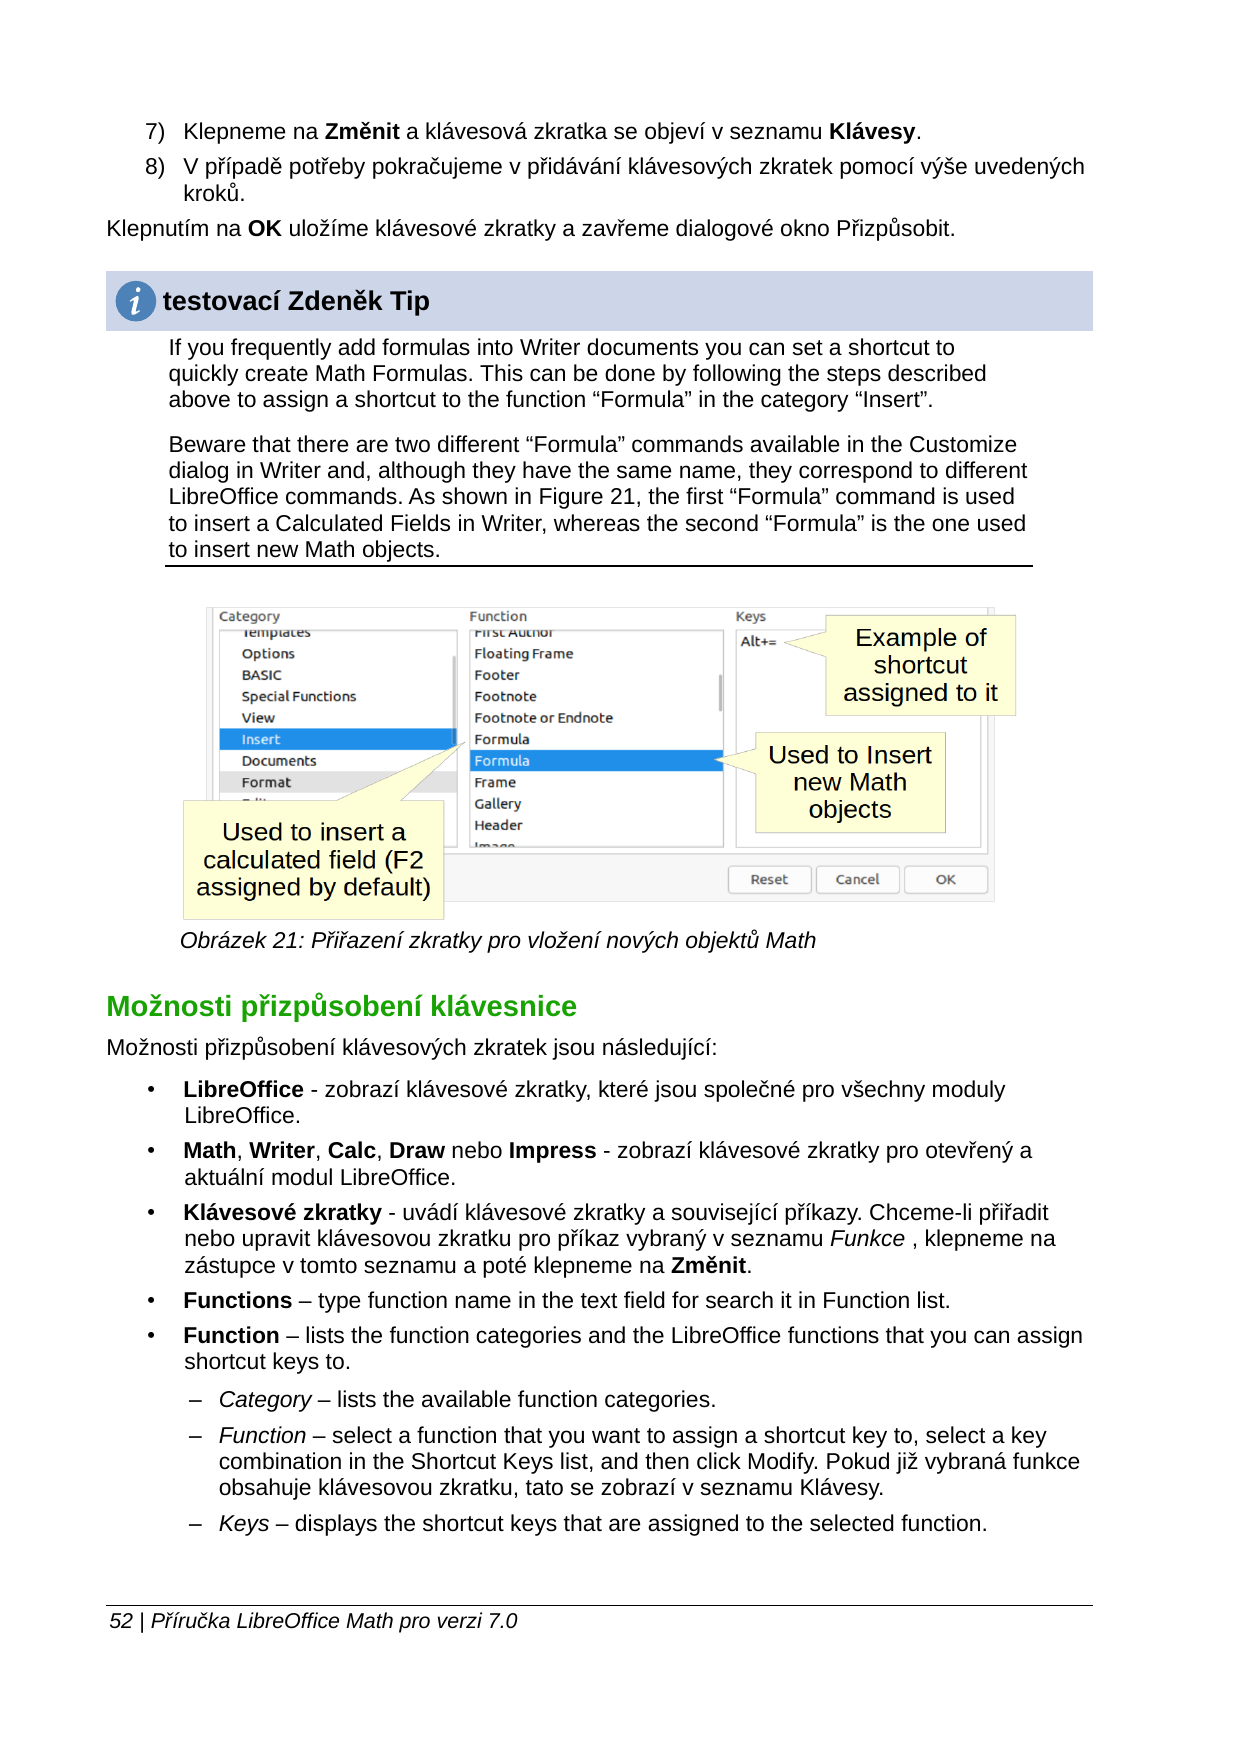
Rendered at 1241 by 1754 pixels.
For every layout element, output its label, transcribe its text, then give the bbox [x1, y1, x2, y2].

subtitle Možnosti přizpůsobení klávesnice [106, 989, 1093, 1022]
picture [179, 597, 1020, 927]
list Klepneme na Změnit a klávesová zkratka se objeví v seznamu Klávesy. [165, 118, 1093, 144]
list Function – select a function that you want to assign a shortcut key to, select a key combination in the Shortcut Keys list, and then click Modify. Pokud již vybraná funkce obsahuje klávesovou zkratku, tato se zobrazí v seznamu Klávesy. [189, 1422, 1093, 1501]
subtitle testovací Zdeněk Tip [106, 271, 1093, 331]
text Klepnutím na OK uložíme klávesové zkratky a zavřeme dialogové okno Přizpůsobit. [106, 215, 1093, 241]
list Functions – type function name in the text field for search it in Function list. [144, 1284, 1093, 1313]
list Klávesové zkratky - uvádí klávesové zkratky a související příkazy. Chceme-li přiřadit nebo upravit klávesovou zkratku pro příkaz vybraný v seznamu Funkce , klepneme na zástupce v tomto seznamu a poté klepneme na Změnit. [144, 1196, 1093, 1278]
list LibreOffice - zobrazí klávesové zkratky, které jsou společné pro všechny moduly LibreOffice. [144, 1073, 1093, 1128]
list Category – lists the available function categories. [189, 1386, 1093, 1413]
text Možnosti přizpůsobení klávesových zkratek jsou následující: [106, 1034, 1093, 1060]
text Beware that there are two different “Formula” commands available in the Customize dialog in Writer and, although they have the same name, they correspond to different LibreOffice commands. As shown in Figure 21, the first “Formula” command is used to insert a Calculated Fields in Writer, whereas the second “Formula” is the one used to insert new Math objects. [165, 427, 1033, 565]
list Math, Writer, Calc, Draw nebo Impress - zobrazí klávesové zkratky pro otevřený a aktuální modul LibreOffice. [144, 1134, 1093, 1190]
list V případě potřeby pokračujeme v přidávání klávesových zkratek pomocí výše uvedených kroků. [165, 153, 1093, 206]
list Function – lists the function categories and the LibreOffice functions that you can assign shortcut keys to. [144, 1319, 1093, 1378]
text If you frequently add formulas into Writer documents you can set a shortcut to quickly create Math Formulas. This can be done by following the steps described above to assign a shortcut to the function “Formula” in the category “Insert”. [165, 331, 1033, 413]
text Obrázek 21: Přiřazení zkratky pro vložení nových objektů Math [179, 927, 1019, 953]
list Keys – displays the shortcut keys that are assigned to the selected function. [189, 1509, 1093, 1536]
